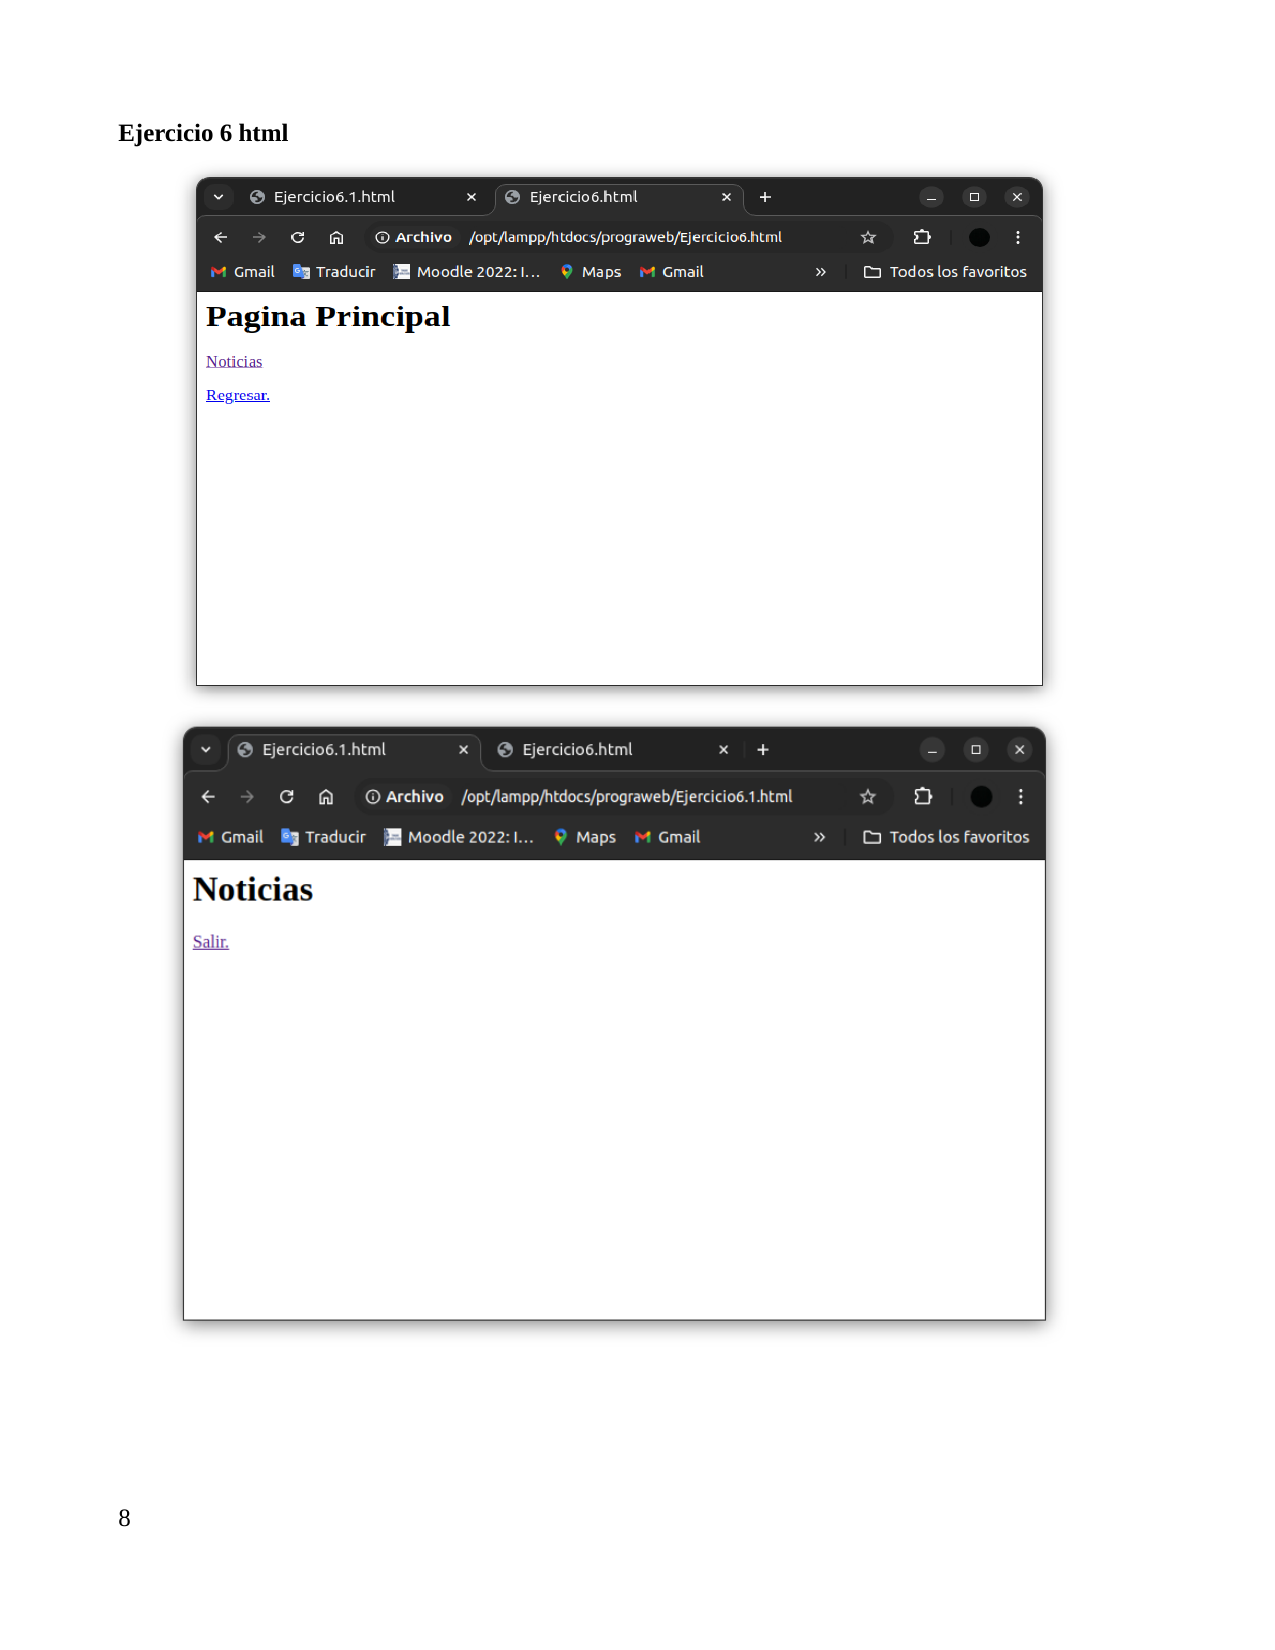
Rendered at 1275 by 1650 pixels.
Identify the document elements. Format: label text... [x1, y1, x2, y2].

subtitle Ejercicio 6 html [118, 118, 1157, 147]
picture [160, 160, 1069, 1347]
